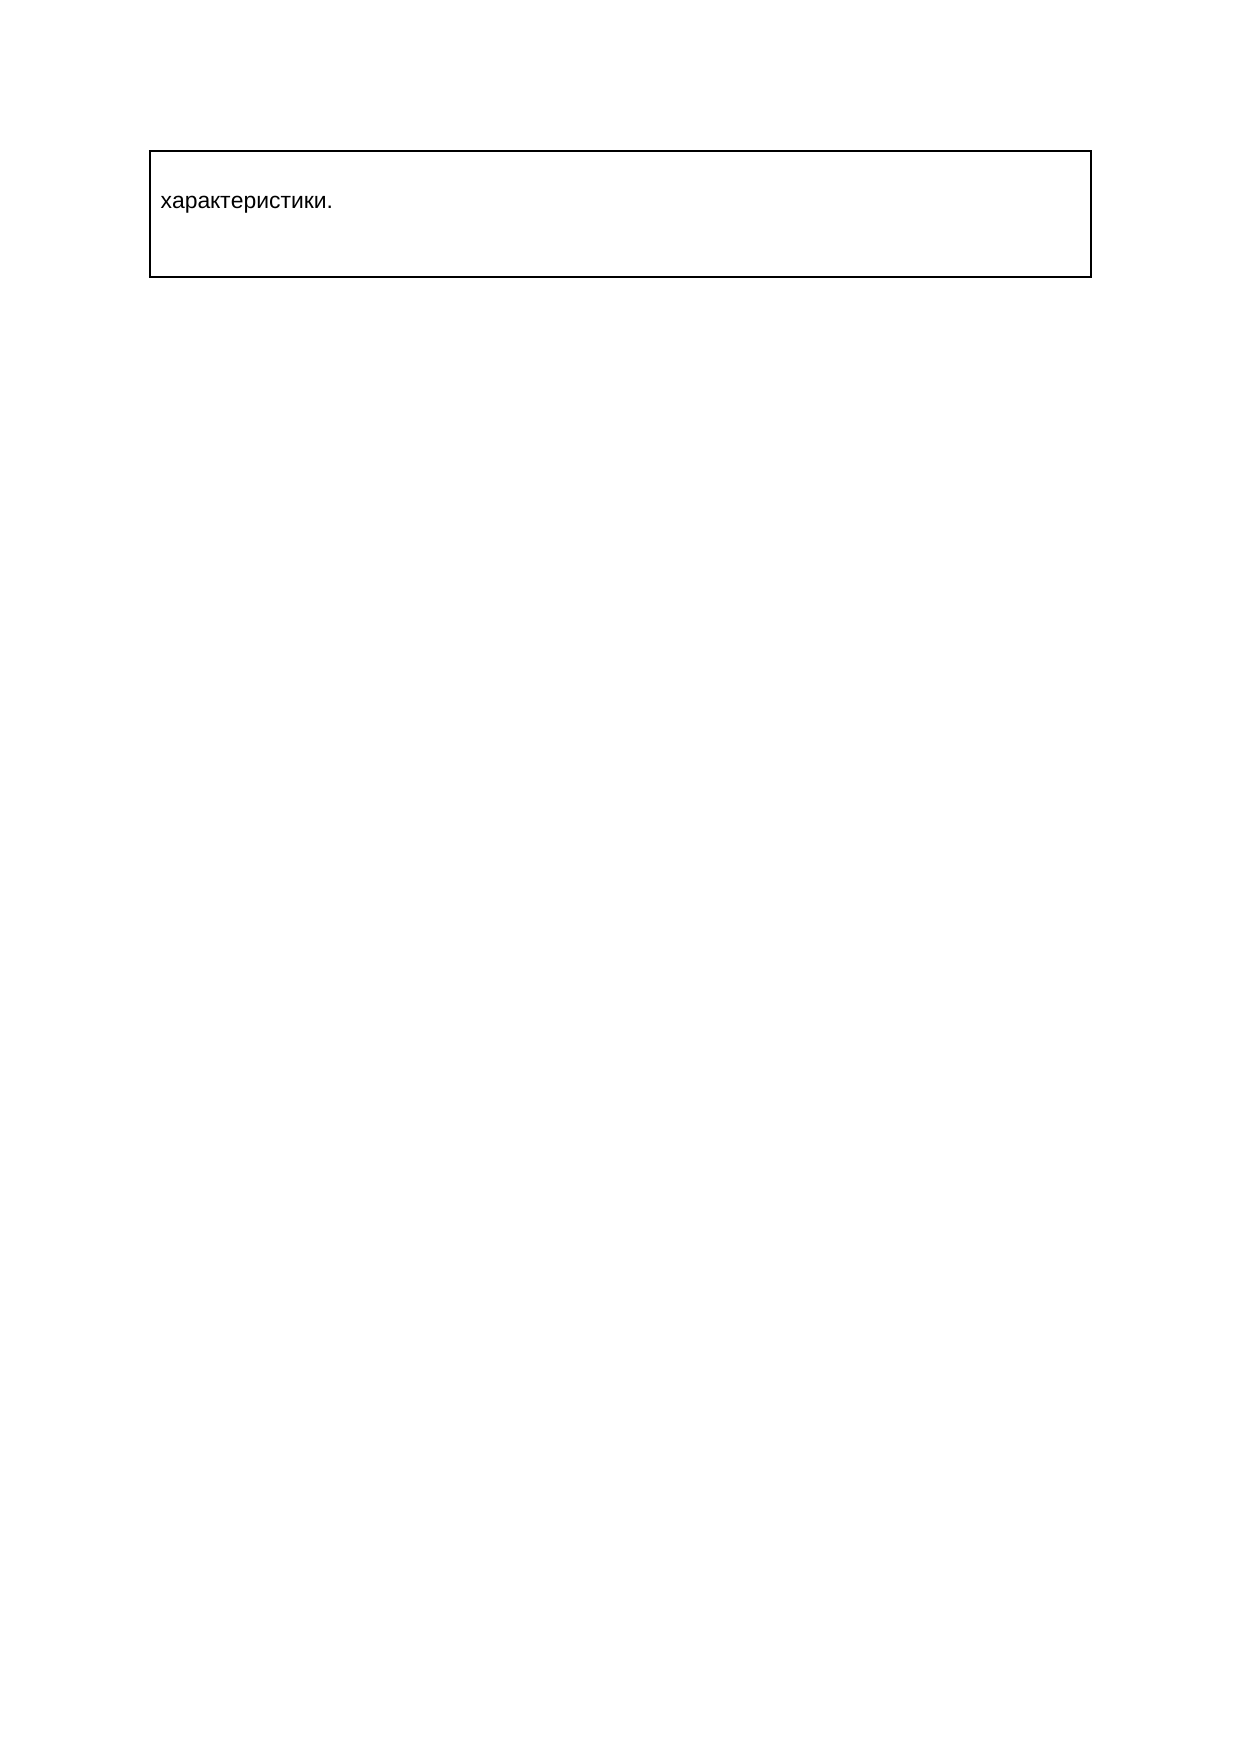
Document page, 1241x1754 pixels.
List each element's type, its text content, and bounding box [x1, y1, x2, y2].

table_header характеристики. [151, 152, 1090, 276]
